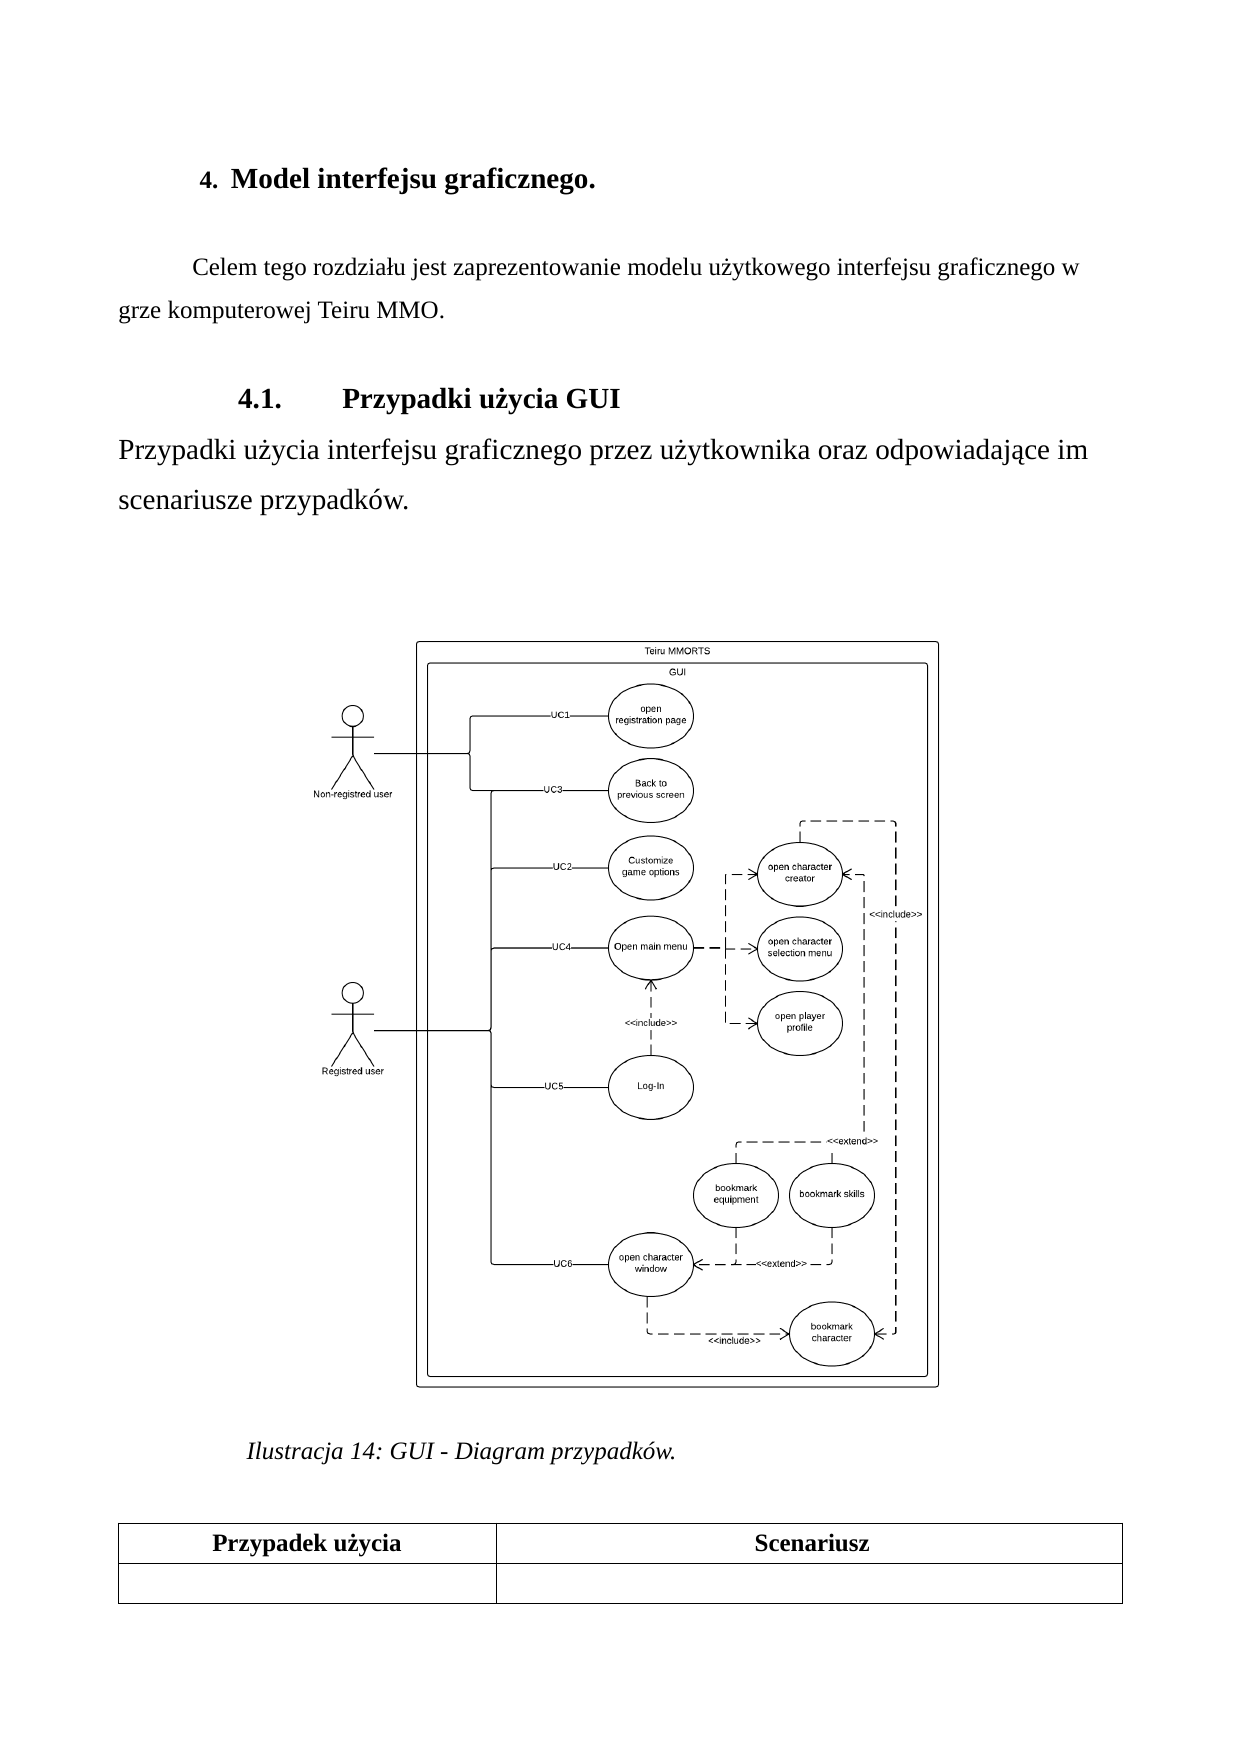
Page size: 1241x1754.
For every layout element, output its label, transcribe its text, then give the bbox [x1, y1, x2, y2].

picture [246, 588, 994, 1437]
text Celem tego rozdziału jest zaprezentowanie modelu użytkowego interfejsu graficznego w grze komputerowej Teiru MMO. [118, 252, 1122, 324]
table_cell [497, 1564, 1122, 1603]
text Ilustracja 14: GUI - Diagram przypadków. [246, 1437, 994, 1465]
table_cell [119, 1564, 496, 1603]
table_header Scenariusz [497, 1524, 1122, 1563]
text Przypadki użycia interfejsu graficznego przez użytkownika oraz odpowiadające im scenariusze przypadków. [118, 432, 1122, 516]
list Przypadki użycia GUI [231, 382, 1122, 415]
list Model interfejsu graficznego. [193, 161, 1122, 238]
table_header Przypadek użycia [119, 1524, 496, 1563]
